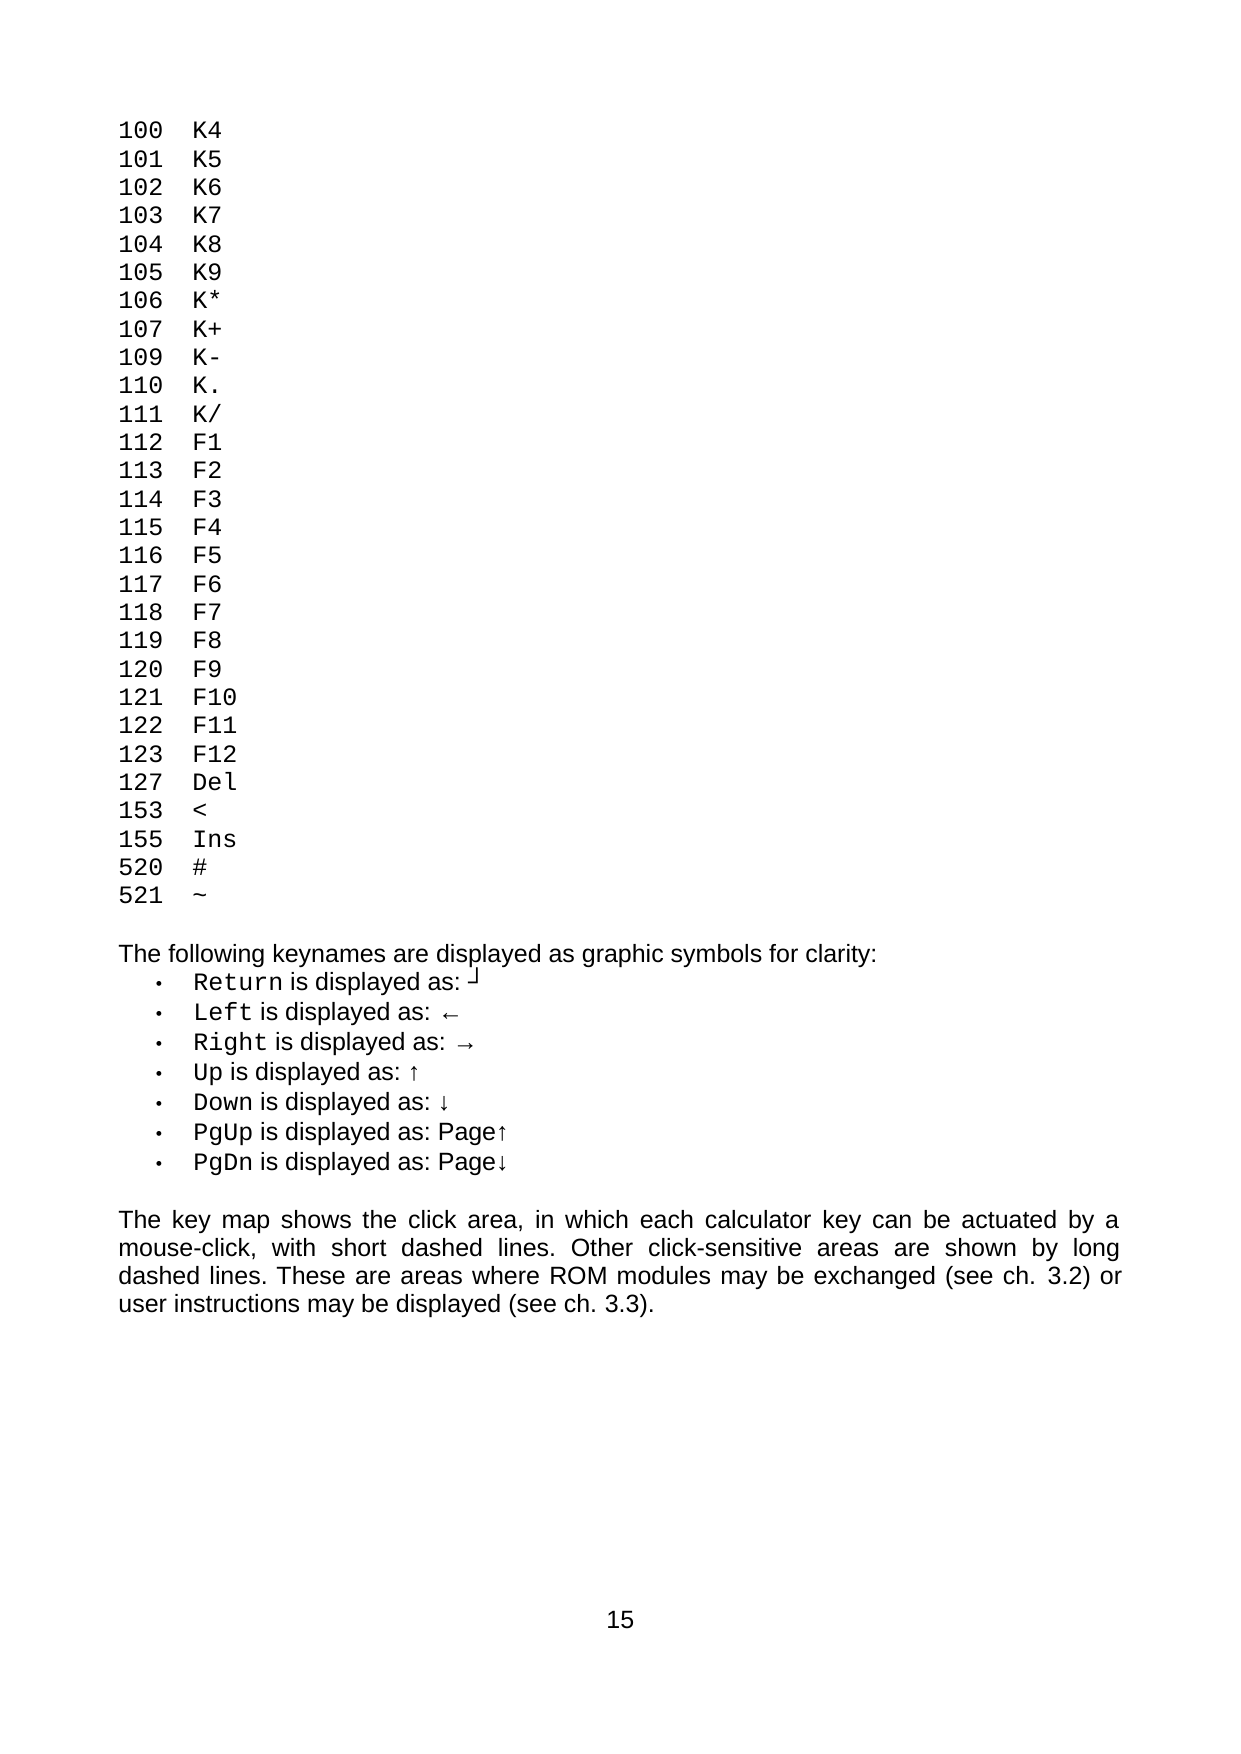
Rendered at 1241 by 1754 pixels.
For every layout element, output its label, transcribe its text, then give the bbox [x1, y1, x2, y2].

text 119 F8 [118, 628, 1122, 656]
text 104 K8 [118, 231, 1122, 260]
text 103 K7 [118, 203, 1122, 231]
text 107 K+ [118, 316, 1122, 345]
text 105 K9 [118, 260, 1122, 288]
text 121 F10 [118, 685, 1122, 713]
text 117 F6 [118, 571, 1122, 600]
text 111 K/ [118, 401, 1122, 430]
list Left is displayed as: ← [156, 997, 1122, 1027]
text 123 F12 [118, 741, 1122, 770]
list Return is displayed as: ┘ [156, 967, 1122, 997]
text 100 K4 [118, 118, 1122, 146]
text 155 Ins [118, 826, 1122, 855]
text 521 ~ [118, 883, 1122, 911]
text 127 Del [118, 770, 1122, 798]
text 153 < [118, 798, 1122, 826]
text 118 F7 [118, 600, 1122, 628]
text 109 K- [118, 345, 1122, 373]
text 101 K5 [118, 146, 1122, 175]
text The following keynames are displayed as graphic symbols for clarity: [118, 939, 1122, 967]
list Up is displayed as: ↑ [156, 1058, 1122, 1088]
text 520 # [118, 855, 1122, 883]
text 120 F9 [118, 656, 1122, 685]
list PgDn is displayed as: Page↓ [156, 1148, 1122, 1178]
text 110 K. [118, 373, 1122, 401]
text 112 F1 [118, 430, 1122, 458]
text 114 F3 [118, 486, 1122, 515]
text 102 K6 [118, 175, 1122, 203]
text The key map shows the click area, in which each calculator key can be actuated by a mouse-click, with short dashed lines. Other click-sensitive areas are shown by long dashed lines. These are areas where ROM modules may be exchanged (see ch. 3.2) or user instructions may be displayed (see ch. 3.3). [118, 1206, 1122, 1318]
text 106 K* [118, 288, 1122, 316]
text 116 F5 [118, 543, 1122, 571]
text 113 F2 [118, 458, 1122, 486]
list Down is displayed as: ↓ [156, 1088, 1122, 1118]
text 115 F4 [118, 515, 1122, 543]
list PgUp is displayed as: Page↑ [156, 1118, 1122, 1148]
text 122 F11 [118, 713, 1122, 741]
list Right is displayed as: → [156, 1027, 1122, 1058]
